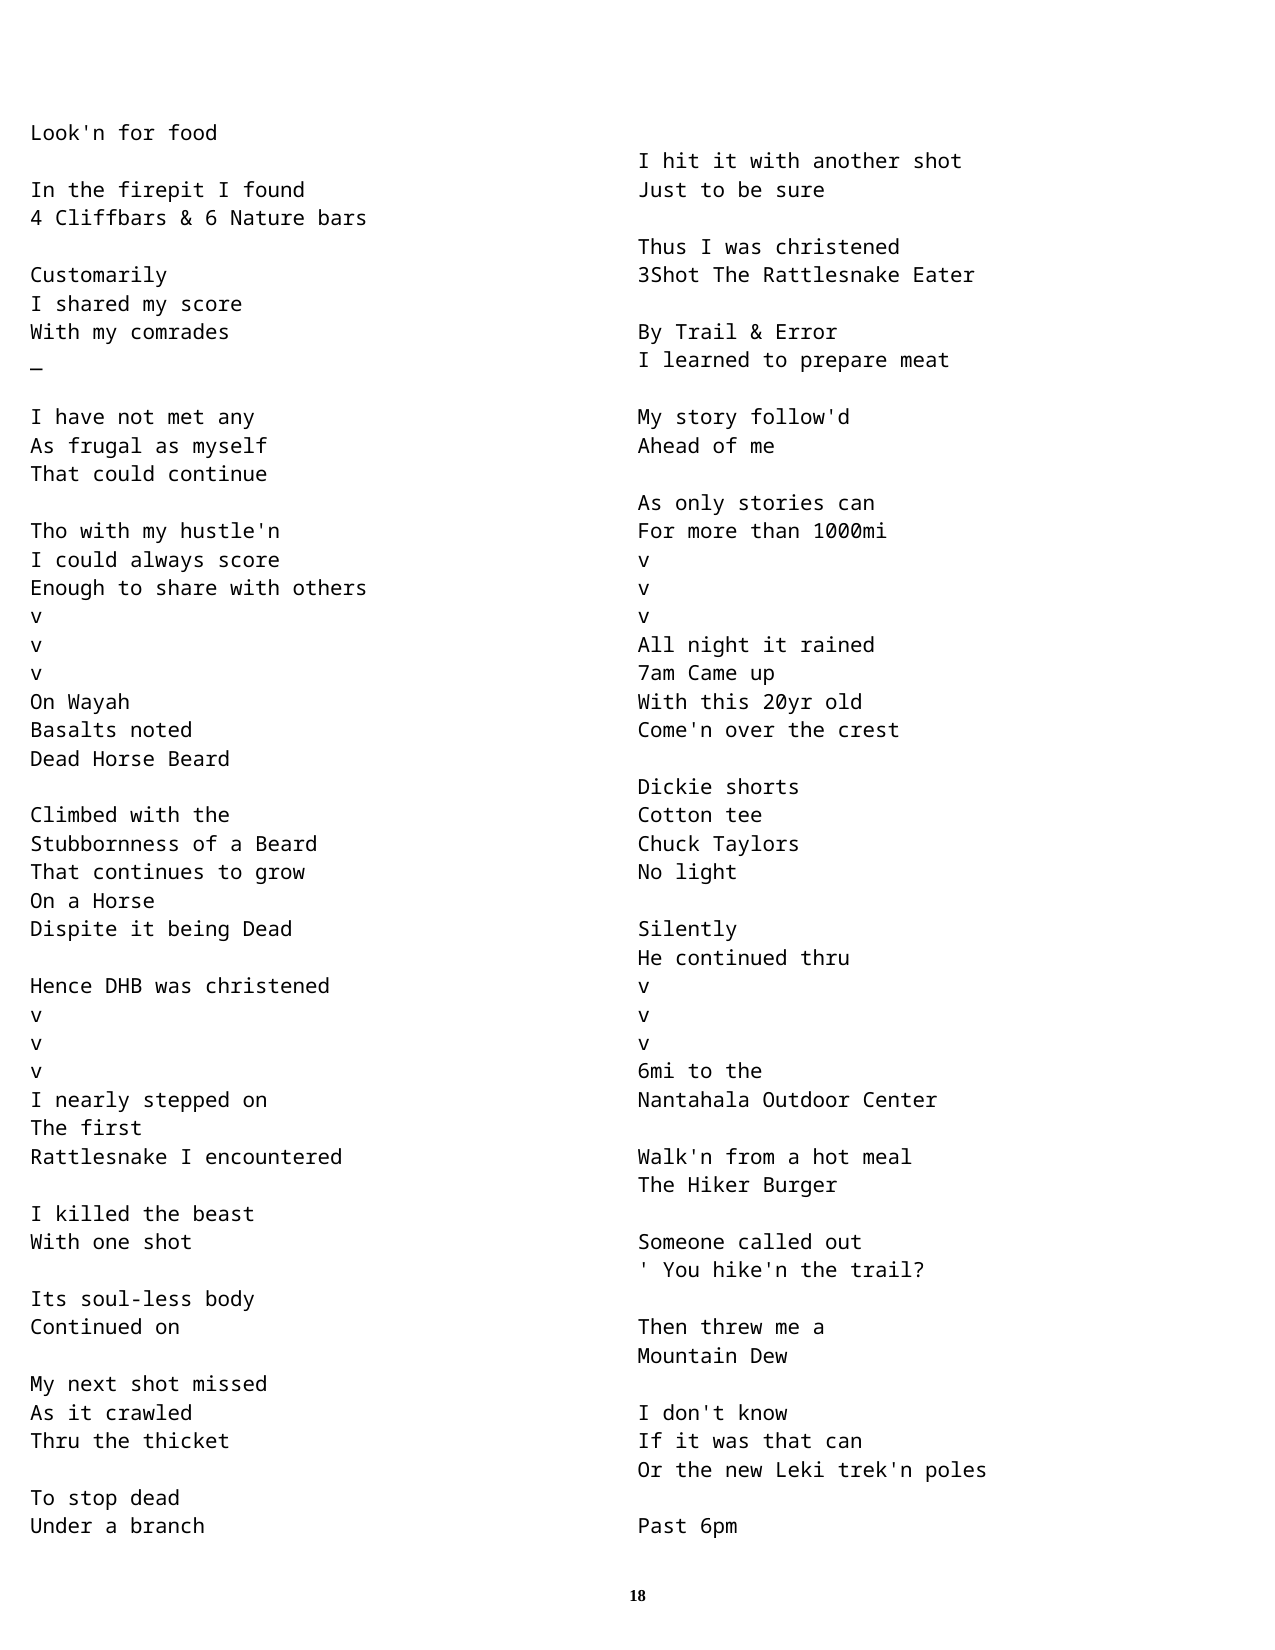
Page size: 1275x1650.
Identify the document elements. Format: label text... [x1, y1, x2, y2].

text Under a branch [30, 1512, 637, 1540]
text The Hiker Burger [637, 1170, 1245, 1199]
text Customarily [30, 260, 637, 289]
text Dispite it being Dead [30, 914, 637, 943]
text v [30, 630, 637, 658]
text I could always score [30, 545, 637, 573]
text For more than 1000mi [637, 516, 1245, 545]
text v [637, 545, 1245, 573]
text Continued on [30, 1312, 637, 1341]
text On a Horse [30, 886, 637, 914]
text If it was that can [637, 1426, 1245, 1455]
text v [637, 1028, 1245, 1057]
text Dead Horse Beard [30, 744, 637, 772]
text 3Shot The Rattlesnake Eater [637, 260, 1245, 289]
text v [30, 1028, 637, 1057]
text My story follow'd [637, 402, 1245, 431]
text Tho with my hustle'n [30, 516, 637, 545]
text v [30, 1000, 637, 1028]
text Climbed with the [30, 801, 637, 829]
text Basalts noted [30, 715, 637, 744]
text I have not met any [30, 402, 637, 431]
text My next shot missed [30, 1369, 637, 1398]
text _ [30, 346, 637, 374]
text I don't know [637, 1398, 1245, 1426]
text That could continue [30, 459, 637, 488]
text v [30, 1057, 637, 1085]
text v [637, 971, 1245, 1000]
text To stop dead [30, 1483, 637, 1512]
text Its soul-less body [30, 1284, 637, 1312]
text I learned to prepare meat [637, 346, 1245, 374]
text I killed the beast [30, 1199, 637, 1227]
text All night it rained [637, 630, 1245, 658]
text No light [637, 857, 1245, 886]
text Thus I was christened [637, 232, 1245, 260]
text v [637, 573, 1245, 602]
text v [30, 602, 637, 630]
text I shared my score [30, 289, 637, 317]
text Nantahala Outdoor Center [637, 1085, 1245, 1113]
text Mountain Dew [637, 1341, 1245, 1369]
text The first [30, 1113, 637, 1142]
text Past 6pm [637, 1512, 1245, 1540]
text v [637, 1000, 1245, 1028]
text 7am Came up [637, 658, 1245, 687]
text Thru the thicket [30, 1426, 637, 1455]
text As frugal as myself [30, 431, 637, 459]
text Then threw me a [637, 1312, 1245, 1341]
text Come'n over the crest [637, 715, 1245, 744]
text With one shot [30, 1227, 637, 1256]
text Silently [637, 914, 1245, 943]
text Rattlesnake I encountered [30, 1142, 637, 1170]
text I hit it with another shot [637, 147, 1245, 175]
text Look'n for food [30, 118, 637, 147]
text Or the new Leki trek'n poles [637, 1455, 1245, 1483]
text Hence DHB was christened [30, 971, 637, 1000]
text Ahead of me [637, 431, 1245, 459]
text On Wayah [30, 687, 637, 715]
text ' You hike'n the trail? [637, 1256, 1245, 1284]
text 4 Cliffbars & 6 Nature bars [30, 203, 637, 232]
text Cotton tee [637, 801, 1245, 829]
text 6mi to the [637, 1057, 1245, 1085]
text I nearly stepped on [30, 1085, 637, 1113]
text As it crawled [30, 1398, 637, 1426]
text Dickie shorts [637, 772, 1245, 801]
text v [30, 658, 637, 687]
text Walk'n from a hot meal [637, 1142, 1245, 1170]
text Stubbornness of a Beard [30, 829, 637, 857]
text That continues to grow [30, 857, 637, 886]
text Enough to share with others [30, 573, 637, 602]
text In the firepit I found [30, 175, 637, 203]
text Someone called out [637, 1227, 1245, 1256]
text Chuck Taylors [637, 829, 1245, 857]
text With my comrades [30, 317, 637, 346]
text Just to be sure [637, 175, 1245, 203]
text By Trail & Error [637, 317, 1245, 346]
text With this 20yr old [637, 687, 1245, 715]
text As only stories can [637, 488, 1245, 516]
text v [637, 602, 1245, 630]
text He continued thru [637, 943, 1245, 971]
